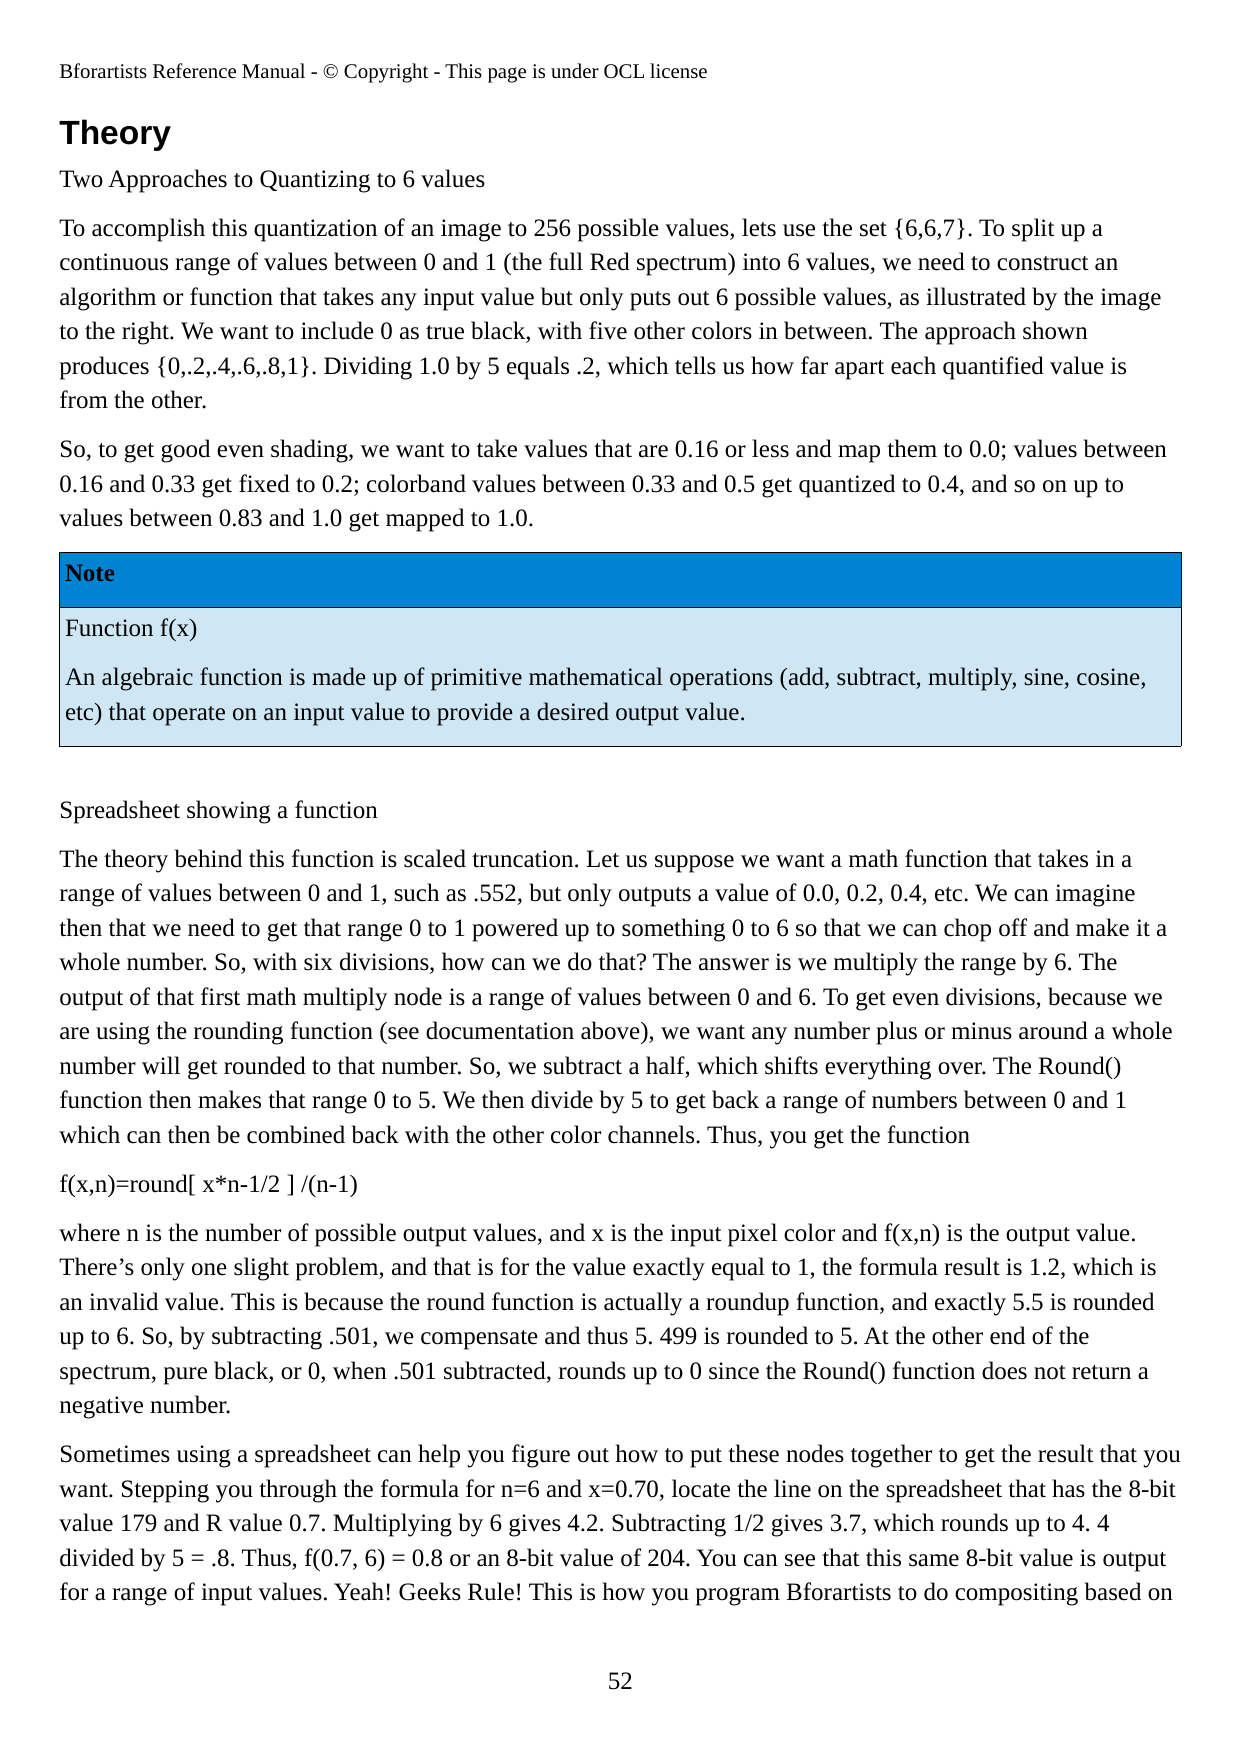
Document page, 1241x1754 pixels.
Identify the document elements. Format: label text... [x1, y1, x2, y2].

text So, to get good even shading, we want to take values that are 0.16 or less and map them to 0.0; values between 0.16 and 0.33 get fixed to 0.2; colorband values between 0.33 and 0.5 get quantized to 0.4, and so on up to values between 0.83 and 1.0 get mapped to 1.0. [59, 434, 1181, 532]
text Two Approaches to Quantizing to 6 values [59, 164, 1181, 192]
table_header Note [60, 553, 1181, 607]
text Sometimes using a spreadsheet can help you figure out how to put these nodes together to get the result that you want. Stepping you through the formula for n=6 and x=0.70, locate the line on the spreadsheet that has the 8-bit value 179 and R value 0.7. Multiplying by 6 gives 4.2. Subtracting 1/2 gives 3.7, which rounds up to 4. 4 divided by 5 = .8. Thus, f(0.7, 6) = 0.8 or an 8-bit value of 204. You can see that this same 8-bit value is output for a range of input values. Yeah! Geeks Rule! This is how you program Bforartists to do compositing based on [59, 1439, 1181, 1606]
text where n is the number of possible output values, and x is the input pixel color and f(x,n) is the output value. There’s only one slight problem, and that is for the value exactly equal to 1, the formula result is 1.2, which is an invalid value. This is because the round function is actually a roundup function, and exactly 5.5 is rounded up to 6. So, by subtracting .501, we compensate and thus 5. 499 is rounded to 5. At the other end of the spectrum, pure black, or 0, when .501 subtracted, rounds up to 0 since the Round() function does not return a negative number. [59, 1218, 1181, 1419]
text f(x,n)=round[ x*n-1/2 ] /(n-1) [59, 1169, 1181, 1197]
text Spreadsheet showing a function [59, 795, 1181, 823]
table_cell Function f(x) An algebraic function is made up of primitive mathematical operations (add, subtract, multiply, sine, cosine, etc) that operate on an input value to provide a desired output value. [60, 608, 1181, 746]
subtitle Theory [59, 113, 1181, 151]
text To accomplish this quantization of an image to 256 possible values, lets use the set {6,6,7}. To split up a continuous range of values between 0 and 1 (the full Red spectrum) into 6 values, we need to construct an algorithm or function that takes any input value but only puts out 6 possible values, as illustrated by the image to the right. We want to include 0 as true black, with five other colors in between. The approach shown produces {0,.2,.4,.6,.8,1}. Dividing 1.0 by 5 equals .2, which tells us how far apart each quantified value is from the other. [59, 213, 1181, 414]
text The theory behind this function is scaled truncation. Let us suppose we want a math function that takes in a range of values between 0 and 1, such as .552, but only outputs a value of 0.0, 0.2, 0.4, etc. We can imagine then that we need to get that range 0 to 1 powered up to something 0 to 6 so that we can chop off and make it a whole number. So, with six divisions, how can we do that? The answer is we multiply the range by 6. The output of that first math multiply node is a range of values between 0 and 6. To get even divisions, because we are using the rounding function (see documentation above), we want any number plus or minus around a whole number will get rounded to that number. So, we subtract a half, which shifts everything over. The Round() function then makes that range 0 to 5. We then divide by 5 to get back a range of numbers between 0 and 1 which can then be combined back with the other color channels. Thus, you get the function [59, 844, 1181, 1148]
